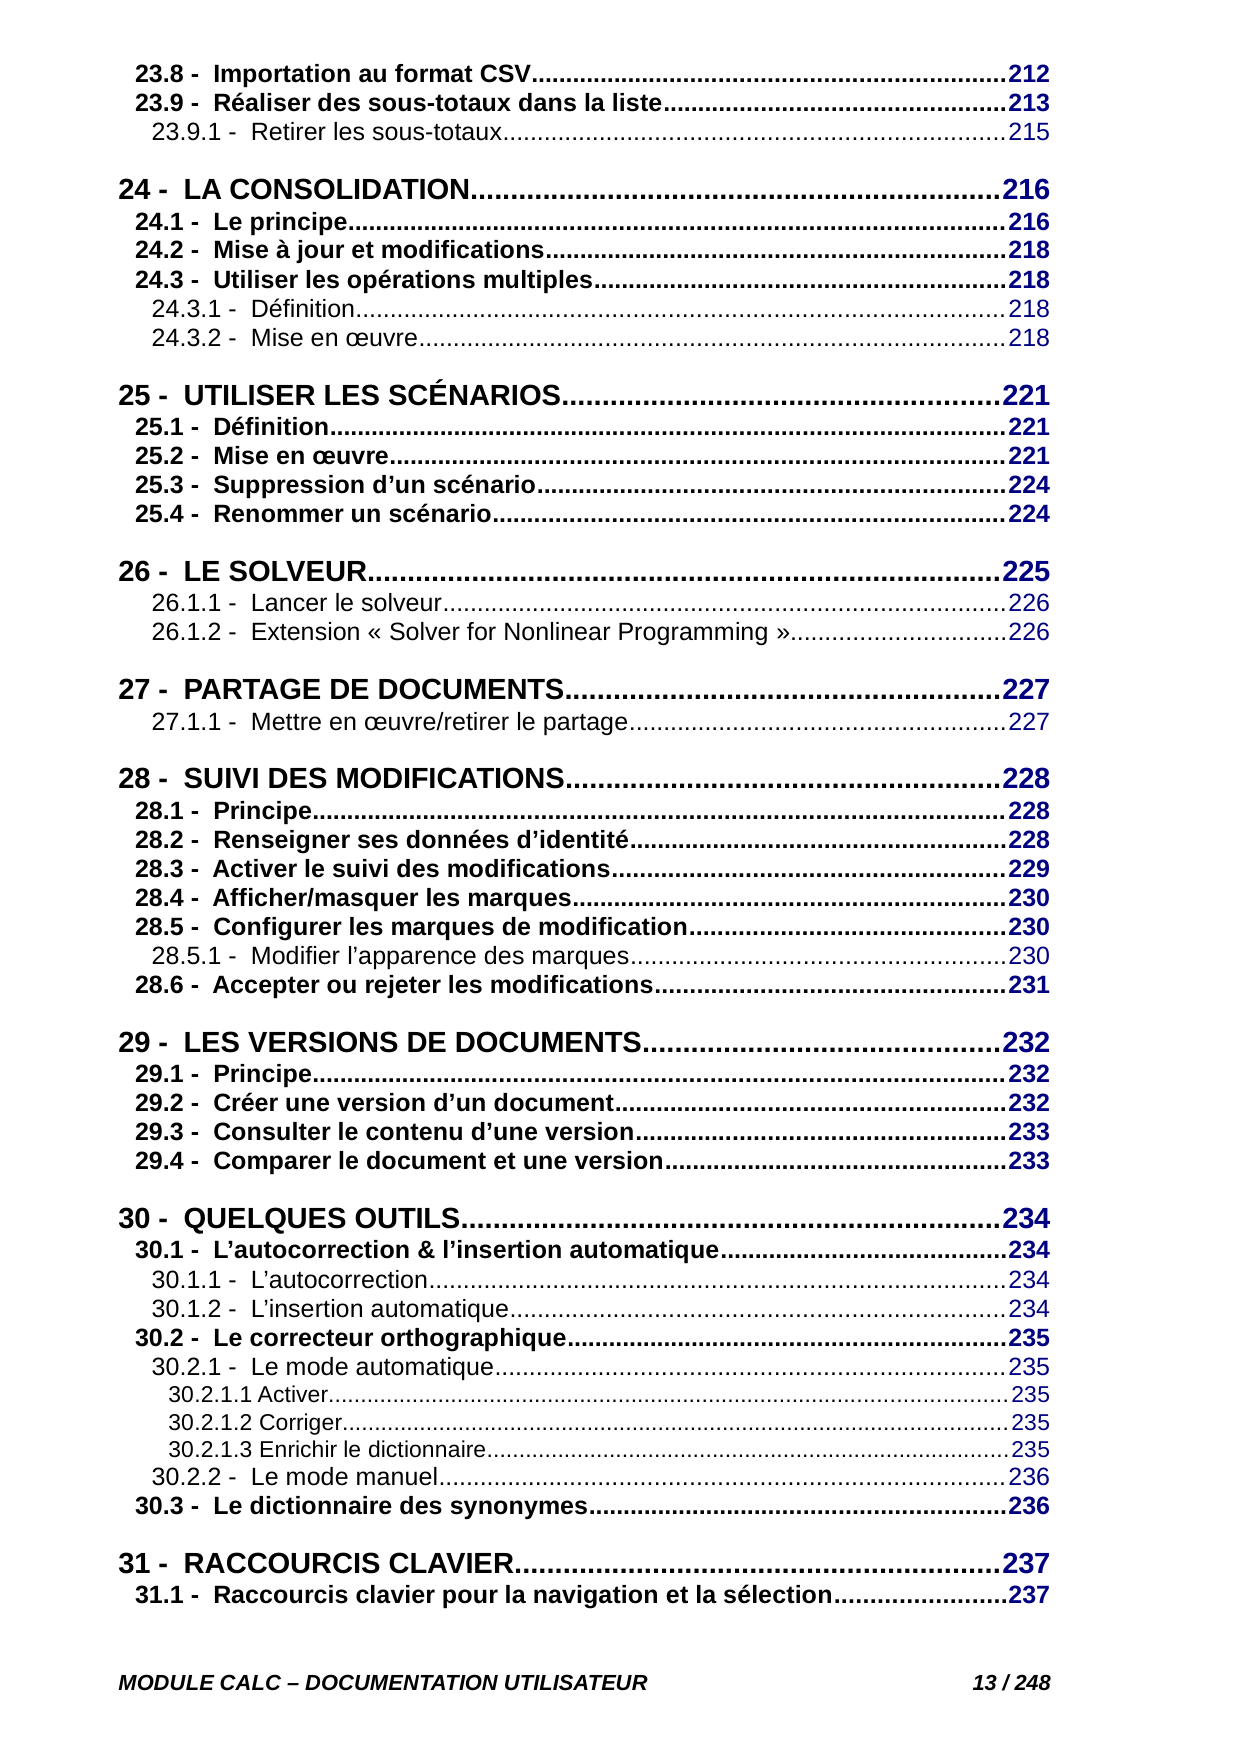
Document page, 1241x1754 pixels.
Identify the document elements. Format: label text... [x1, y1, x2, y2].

text 24.3.1 - Définition 218 [151, 293, 1122, 323]
text 24.3.2 - Mise en œuvre 218 [151, 323, 1122, 352]
text 31.1 - Raccourcis clavier pour la navigation et la sélection 237 [135, 1580, 1122, 1609]
text 30.2.1.2 Corriger 235 [168, 1408, 1122, 1435]
text 28.1 - Principe 228 [135, 796, 1122, 824]
text 30.2.1.1 Activer 235 [168, 1381, 1122, 1408]
text 30.2.2 - Le mode manuel 236 [151, 1462, 1122, 1491]
text 23.9 - Réaliser des sous-totaux dans la liste 213 [135, 88, 1122, 117]
text 30 - Quelques outils 234 [118, 1201, 1122, 1235]
text 24.2 - Mise à jour et modifications 218 [135, 235, 1122, 264]
text 24.3 - Utiliser les opérations multiples 218 [135, 264, 1122, 293]
text 30.1 - L’autocorrection & l’insertion automatique 234 [135, 1235, 1122, 1264]
text 28.5.1 - Modifier l’apparence des marques 230 [151, 941, 1122, 970]
text 31 - Raccourcis clavier 237 [118, 1546, 1122, 1579]
text 29.2 - Créer une version d’un document 232 [135, 1088, 1122, 1117]
text 25 - Utiliser les scénarios 221 [118, 378, 1122, 411]
text 25.3 - Suppression d’un scénario 224 [135, 470, 1122, 499]
text 28.2 - Renseigner ses données d’identité 228 [135, 824, 1122, 854]
text 27 - Partage de documents 227 [118, 672, 1122, 706]
text 28.6 - Accepter ou rejeter les modifications 231 [135, 970, 1122, 999]
text 30.3 - Le dictionnaire des synonymes 236 [135, 1491, 1122, 1520]
text 27.1.1 - Mettre en œuvre/retirer le partage 227 [151, 706, 1122, 735]
text 28 - Suivi des modifications 228 [118, 761, 1122, 795]
text 29.1 - Principe 232 [135, 1059, 1122, 1088]
text 30.1.1 - L’autocorrection 234 [151, 1264, 1122, 1293]
text 29 - Les versions de documents 232 [118, 1025, 1122, 1058]
text 24.1 - Le principe 216 [135, 206, 1122, 235]
text 26.1.2 - Extension « Solver for Nonlinear Programming » 226 [151, 617, 1122, 646]
text 24 - La consolidation 216 [118, 172, 1122, 206]
text 23.8 - Importation au format CSV 212 [135, 59, 1122, 88]
text 26 - Le solveur 225 [118, 554, 1122, 587]
text 25.2 - Mise en œuvre 221 [135, 441, 1122, 470]
text 29.3 - Consulter le contenu d’une version 233 [135, 1117, 1122, 1146]
text 30.1.2 - L’insertion automatique 234 [151, 1293, 1122, 1323]
text 30.2 - Le correcteur orthographique 235 [135, 1323, 1122, 1352]
text 30.2.1 - Le mode automatique 235 [151, 1352, 1122, 1381]
text 25.4 - Renommer un scénario 224 [135, 499, 1122, 528]
text 28.4 - Afficher/masquer les marques 230 [135, 883, 1122, 912]
text 29.4 - Comparer le document et une version 233 [135, 1146, 1122, 1175]
text 25.1 - Définition 221 [135, 412, 1122, 441]
text 23.9.1 - Retirer les sous-totaux 215 [151, 117, 1122, 146]
text 26.1.1 - Lancer le solveur 226 [151, 588, 1122, 617]
text 28.5 - Configurer les marques de modification 230 [135, 912, 1122, 941]
text 30.2.1.3 Enrichir le dictionnaire 235 [168, 1435, 1122, 1462]
text 28.3 - Activer le suivi des modifications 229 [135, 854, 1122, 883]
